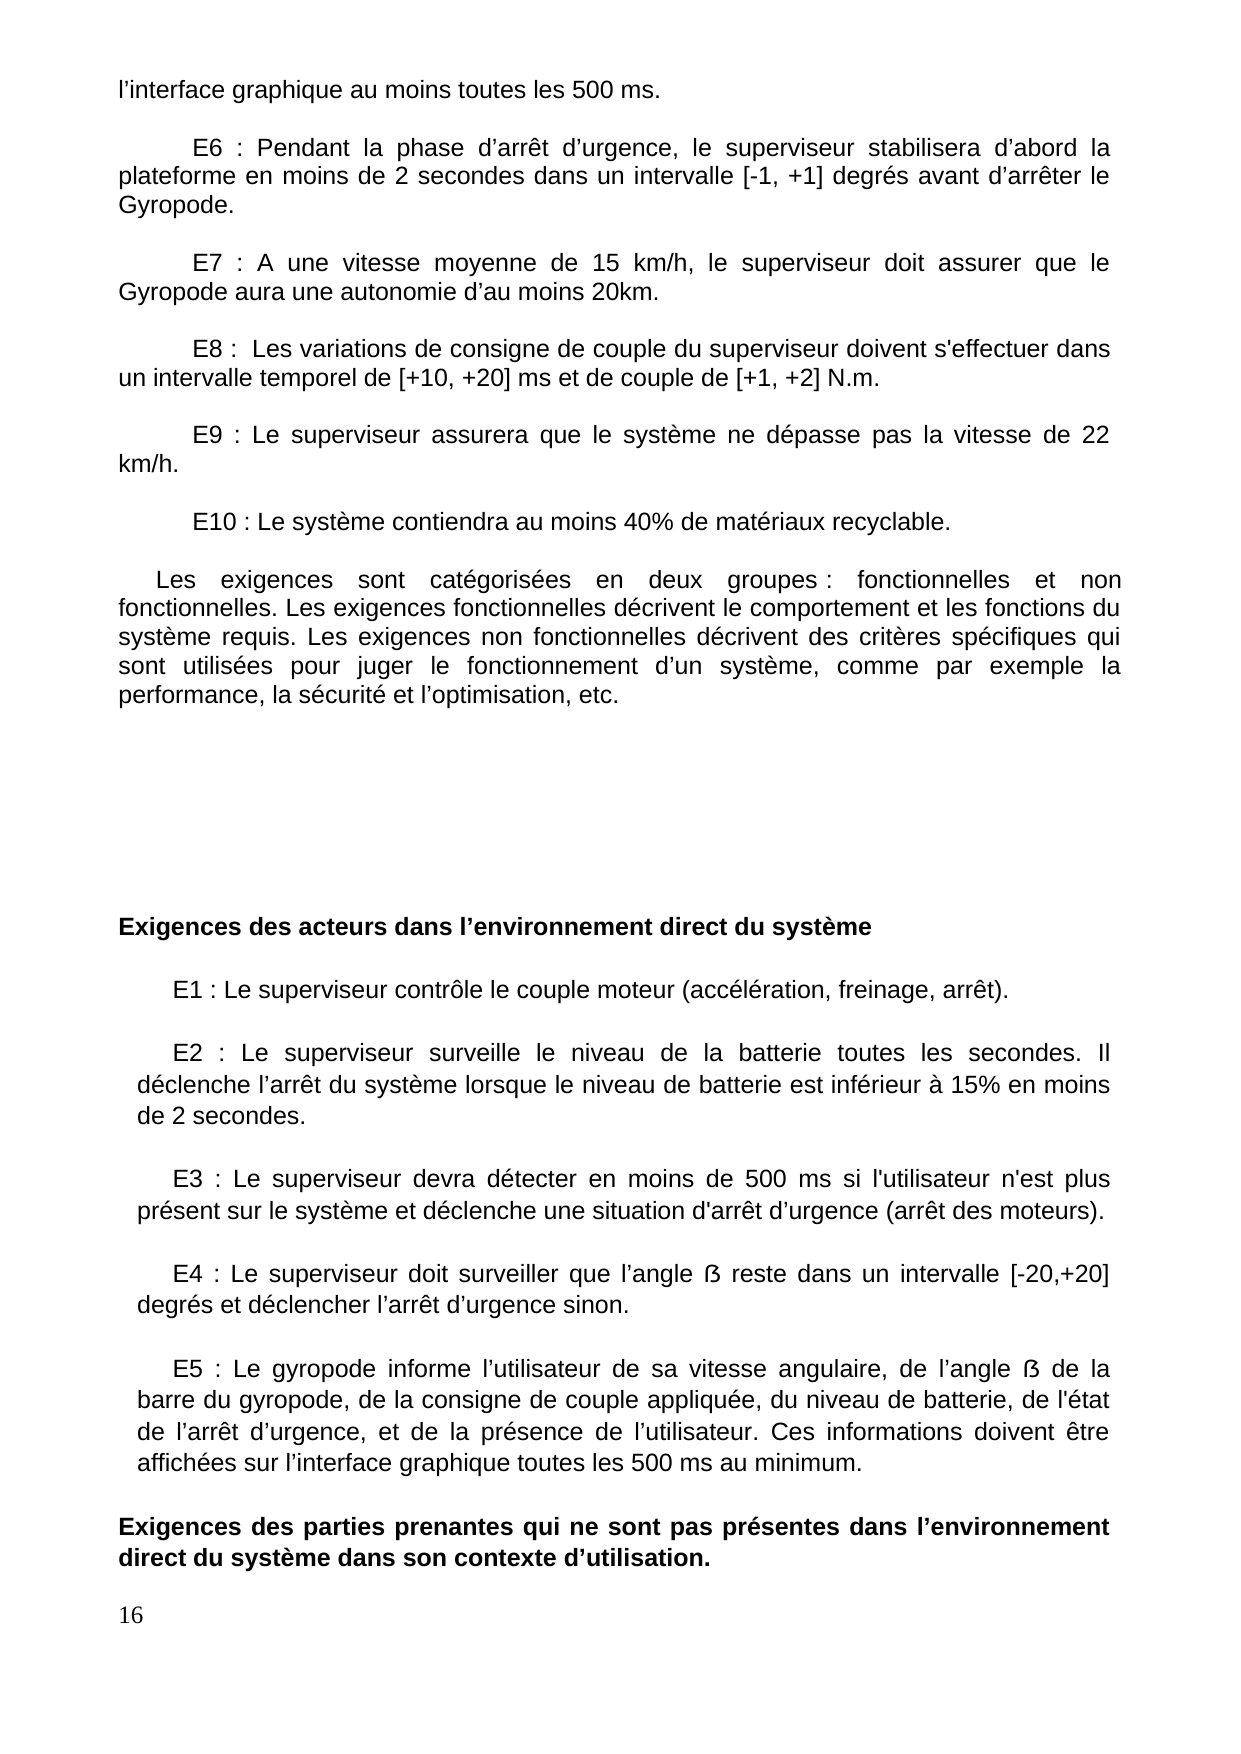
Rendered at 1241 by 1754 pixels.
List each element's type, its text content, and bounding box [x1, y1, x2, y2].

text Les exigences sont catégorisées en deux groupes : fonctionnelles et non fonctionnelles. Les exigences fonctionnelles décrivent le comportement et les fonctions du système requis. Les exigences non fonctionnelles décrivent des critères spécifiques qui sont utilisées pour juger le fonctionnement d’un système, comme par exemple la performance, la sécurité et l’optimisation, etc. [118, 565, 1122, 708]
list E10 : Le système contiendra au moins 40% de matériaux recyclable. [118, 507, 1112, 536]
text Exigences des parties prenantes qui ne sont pas présentes dans l’environnement direct du système dans son contexte d’utilisation. [118, 1511, 1112, 1572]
text E2 : Le superviseur surveille le niveau de la batterie toutes les secondes. Il déclenche l’arrêt du système lorsque le niveau de batterie est inférieur à 15% en moins de 2 secondes. [137, 1038, 1112, 1130]
text E4 : Le superviseur doit surveiller que l’angle ẞ reste dans un intervalle [-20,+20] degrés et déclencher l’arrêt d’urgence sinon. [137, 1259, 1112, 1319]
text E1 : Le superviseur contrôle le couple moteur (accélération, freinage, arrêt). [137, 975, 1112, 1004]
text E3 : Le superviseur devra détecter en moins de 500 ms si l'utilisateur n'est plus présent sur le système et déclenche une situation d'arrêt d’urgence (arrêt des moteurs). [137, 1164, 1112, 1224]
text E5 : Le gyropode informe l’utilisateur de sa vitesse angulaire, de l’angle ẞ de la barre du gyropode, de la consigne de couple appliquée, du niveau de batterie, de l'état de l’arrêt d’urgence, et de la présence de l’utilisateur. Ces informations doivent être affichées sur l’interface graphique toutes les 500 ms au minimum. [137, 1354, 1112, 1477]
list E8 : Les variations de consigne de couple du superviseur doivent s'effectuer dans un intervalle temporel de [+10, +20] ms et de couple de [+1, +2] N.m. [118, 334, 1112, 392]
list E6 : Pendant la phase d’arrêt d’urgence, le superviseur stabilisera d’abord la plateforme en moins de 2 secondes dans un intervalle [-1, +1] degrés avant d’arrêter le Gyropode. [118, 132, 1112, 219]
list l’interface graphique au moins toutes les 500 ms. [118, 75, 1112, 104]
text Exigences des acteurs dans l’environnement direct du système [118, 912, 1112, 941]
list E9 : Le superviseur assurera que le système ne dépasse pas la vitesse de 22 km/h. [118, 420, 1112, 478]
list E7 : A une vitesse moyenne de 15 km/h, le superviseur doit assurer que le Gyropode aura une autonomie d’au moins 20km. [118, 248, 1112, 305]
